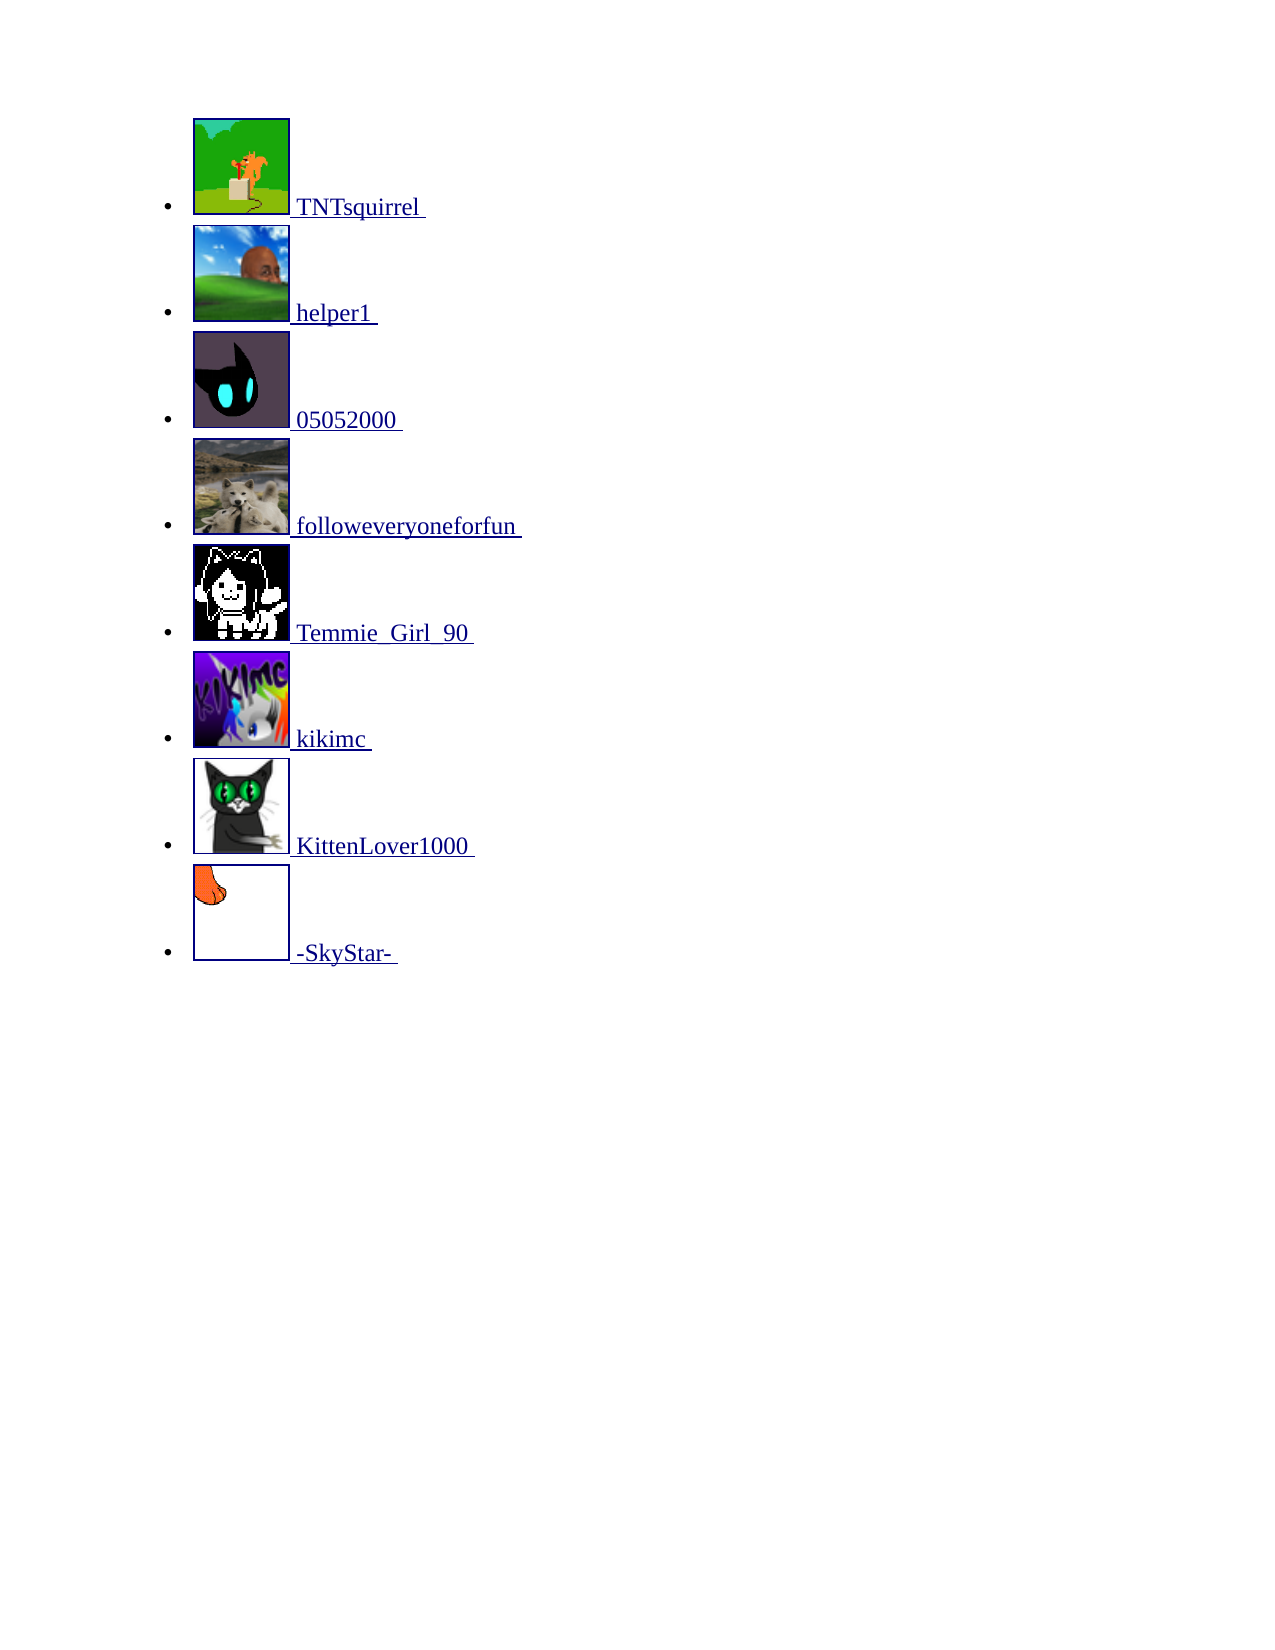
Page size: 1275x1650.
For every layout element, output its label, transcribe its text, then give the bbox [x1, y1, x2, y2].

list 05052000 [164, 331, 1157, 433]
list followeveryoneforfun [164, 438, 1157, 540]
picture [195, 440, 288, 533]
picture [195, 866, 288, 959]
picture [195, 226, 288, 320]
picture [195, 759, 288, 853]
list kikimc [164, 651, 1157, 753]
list Temmie_Girl_90 [164, 544, 1157, 647]
picture [195, 546, 288, 640]
list KittenLover1000 [164, 757, 1157, 860]
list TNTsquirrel [164, 118, 1157, 220]
picture [195, 333, 288, 427]
picture [195, 653, 288, 746]
picture [195, 120, 288, 213]
list -SkyStar- [164, 864, 1157, 966]
list helper1 [164, 225, 1157, 327]
